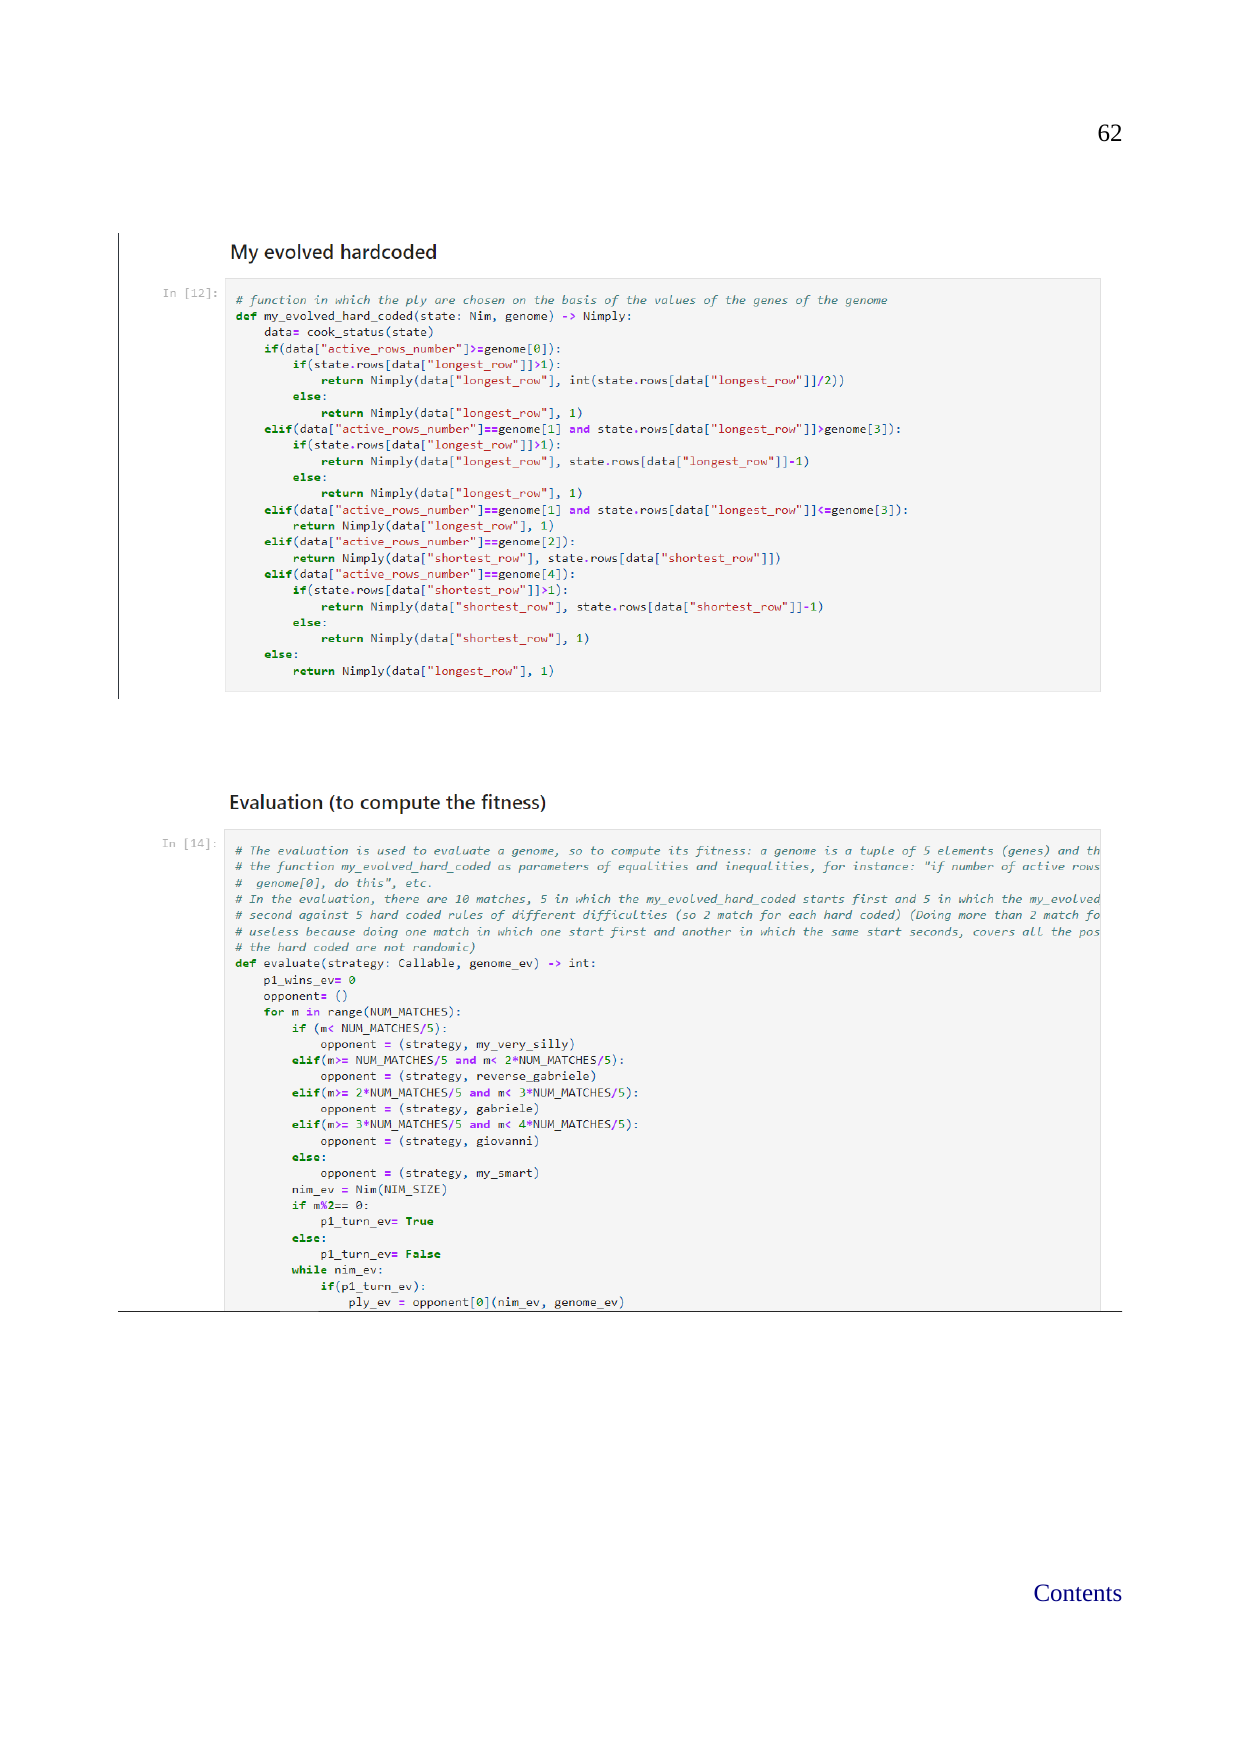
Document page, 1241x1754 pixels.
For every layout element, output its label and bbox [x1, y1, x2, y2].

picture [118, 233, 1123, 699]
picture [118, 785, 1123, 1312]
